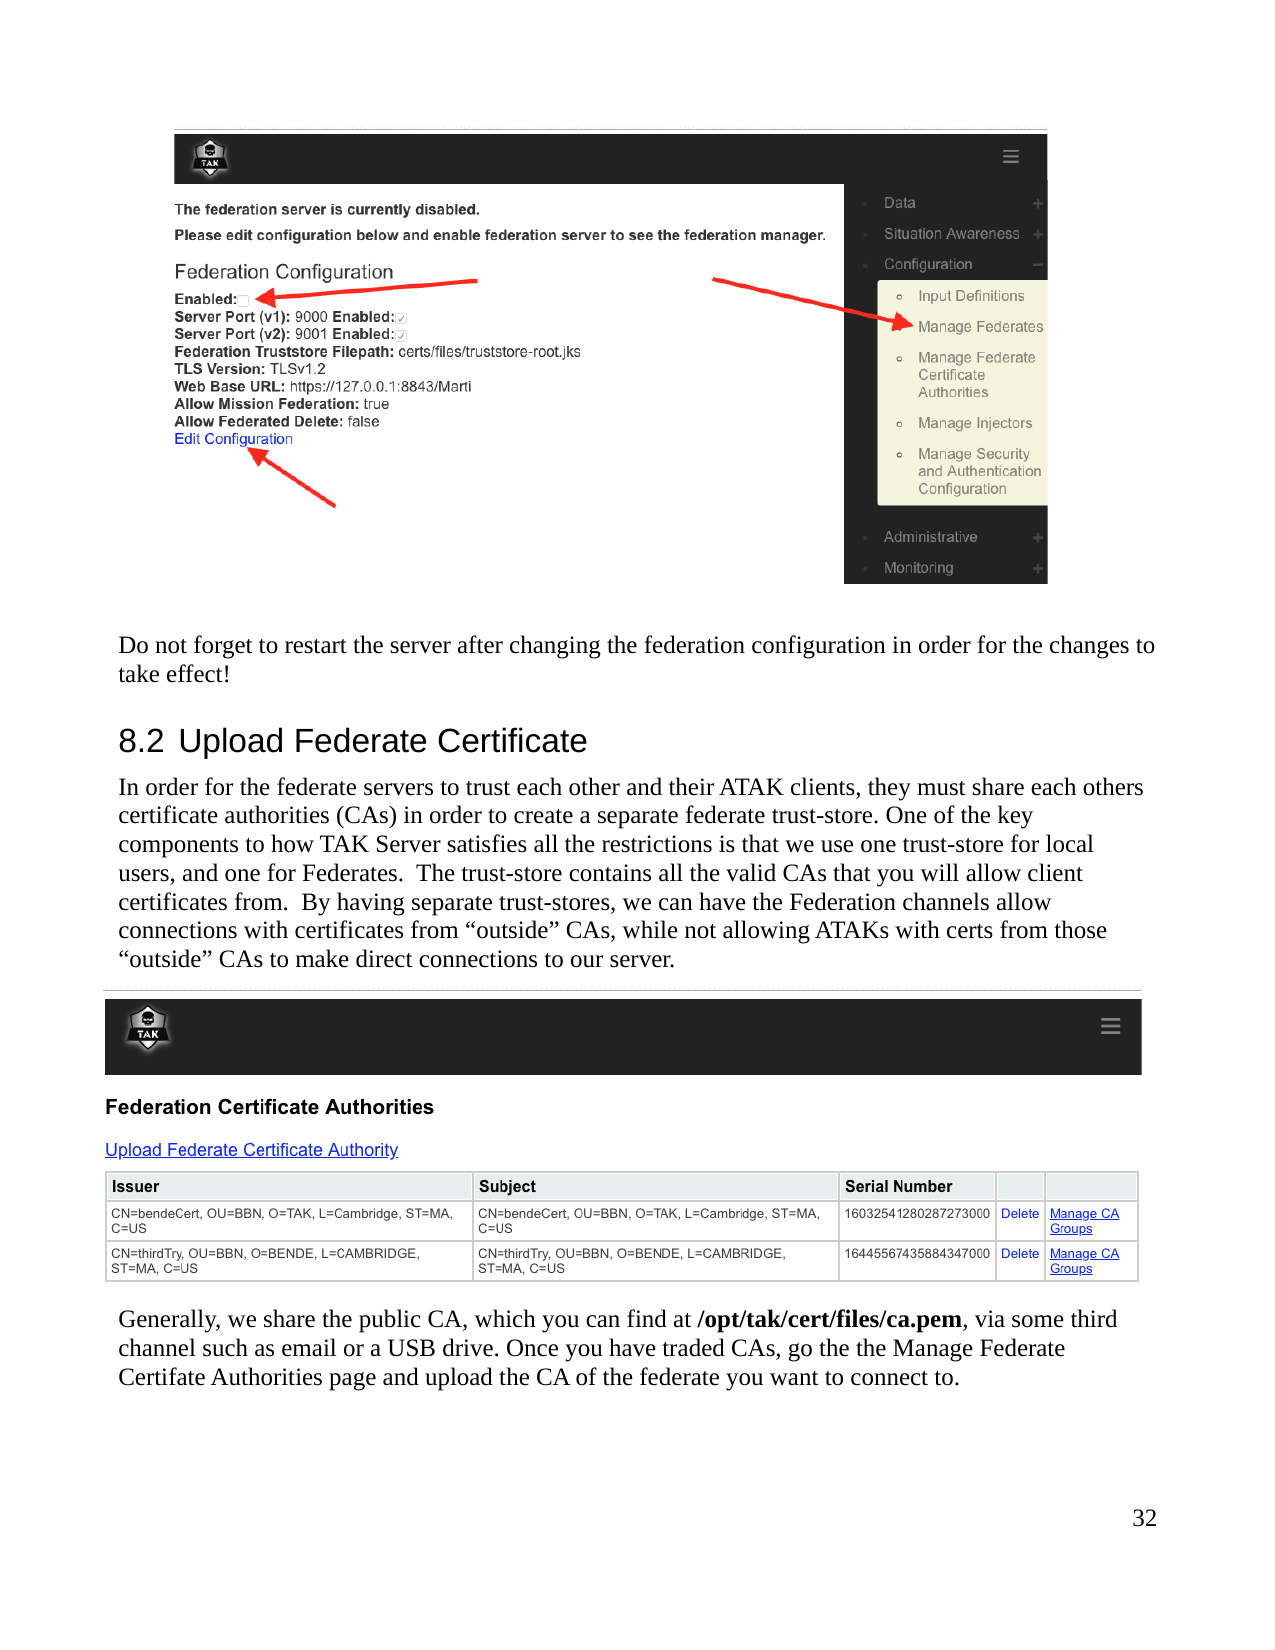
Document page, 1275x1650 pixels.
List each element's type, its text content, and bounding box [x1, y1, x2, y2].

text Do not forget to restart the server after changing the federation configuration in order for the changes to take effect! [118, 630, 1157, 687]
subtitle Upload Federate Certificate [118, 721, 1157, 759]
picture [174, 127, 1048, 584]
text Generally, we share the public CA, which you can find at /opt/tak/cert/files/ca.pem, via some third channel such as email or a USB drive. Once you have traded CAs, go the the Manage Federate Certifate Authorities page and upload the CA of the federate you want to connect to. [118, 986, 1157, 1391]
picture [102, 987, 1142, 1305]
text In order for the federate servers to trust each other and their ATAK clients, they must share each others certificate authorities (CAs) in order to create a separate federate trust-store. One of the key components to how TAK Server satisfies all the restrictions is that we use one trust-store for local users, and one for Federates. The trust-store contains all the valid CAs that you will allow client certificates from. By having separate trust-stores, we can have the Federation channels allow connections with certificates from “outside” CAs, while not allowing ATAKs with certs from those “outside” CAs to make direct connections to our server. [118, 772, 1157, 973]
